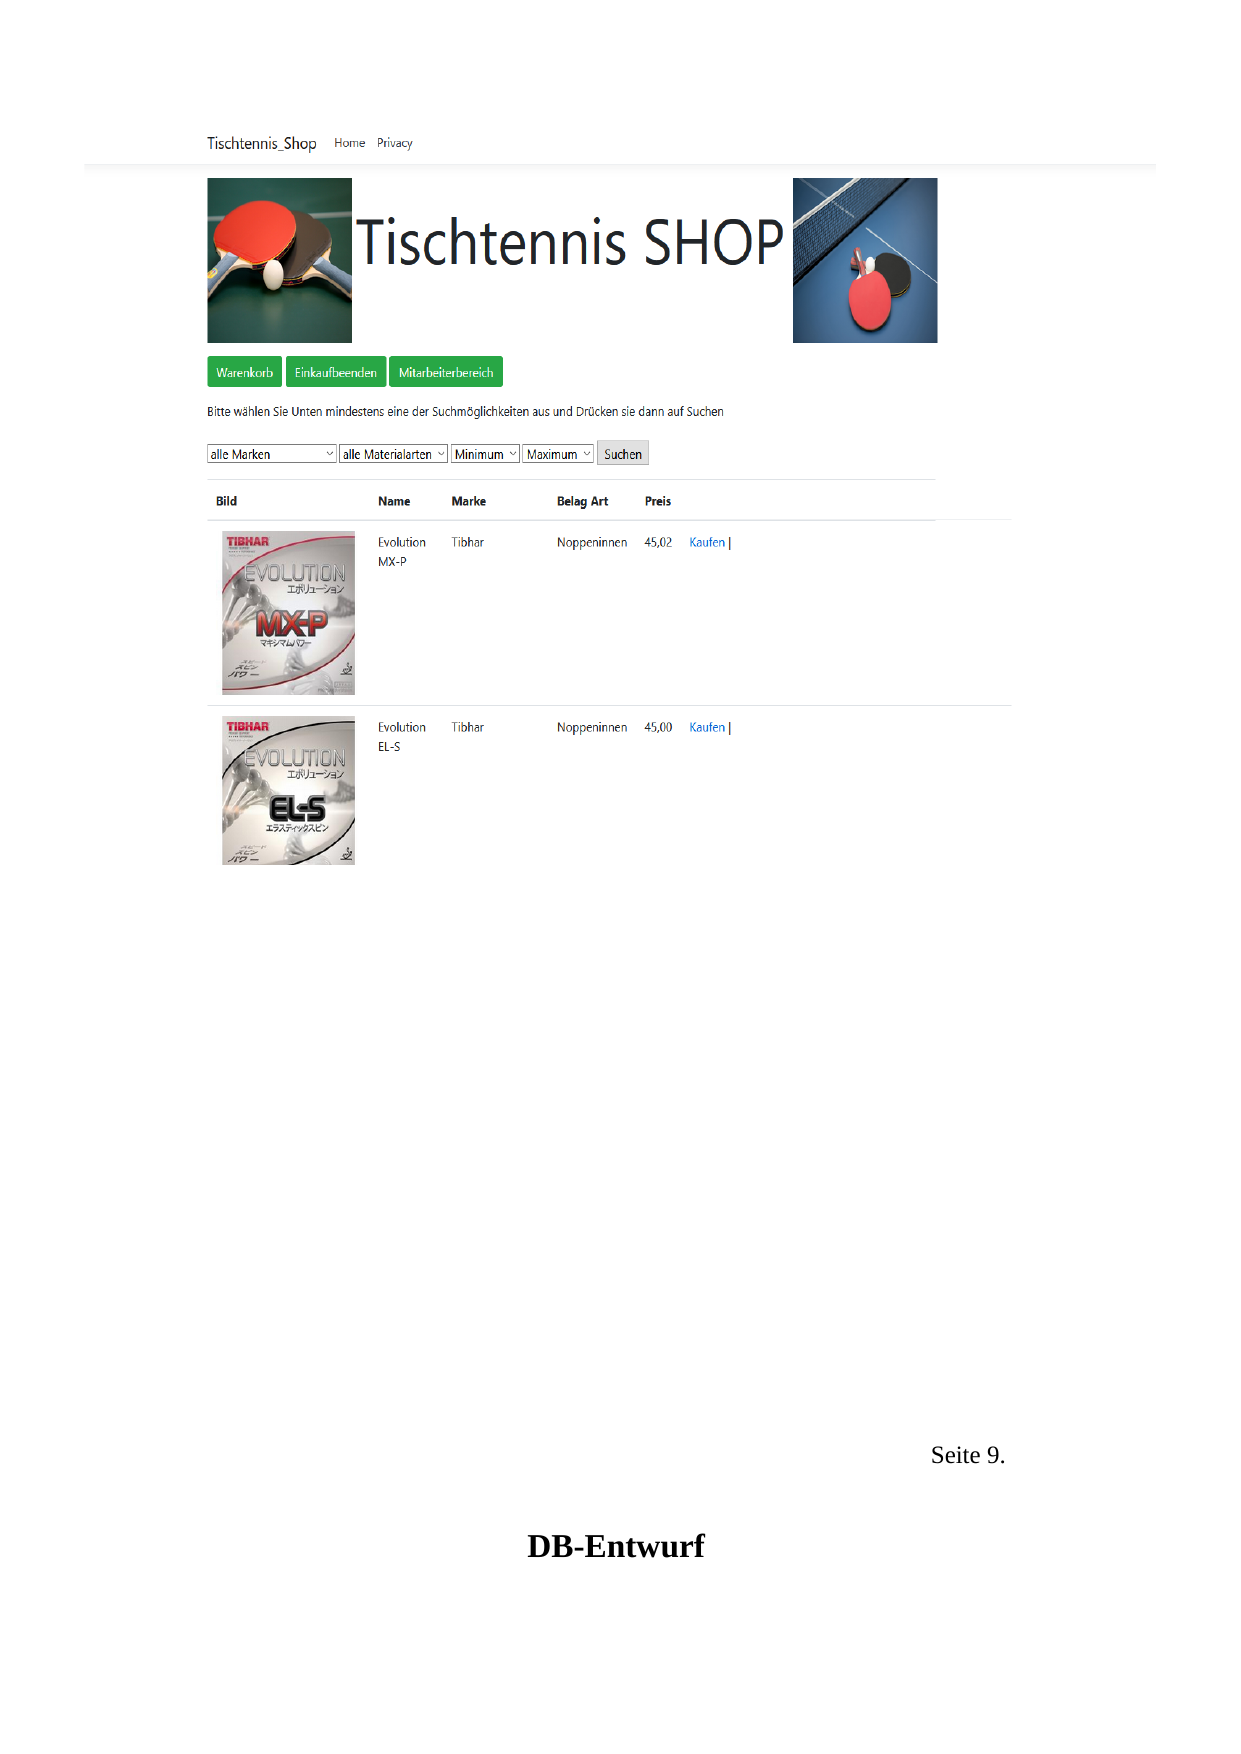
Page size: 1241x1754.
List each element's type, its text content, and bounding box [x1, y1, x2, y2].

text Seite 9. [118, 1440, 1122, 1469]
text DB-Entwurf [118, 1526, 1122, 1564]
picture [84, 118, 1156, 865]
